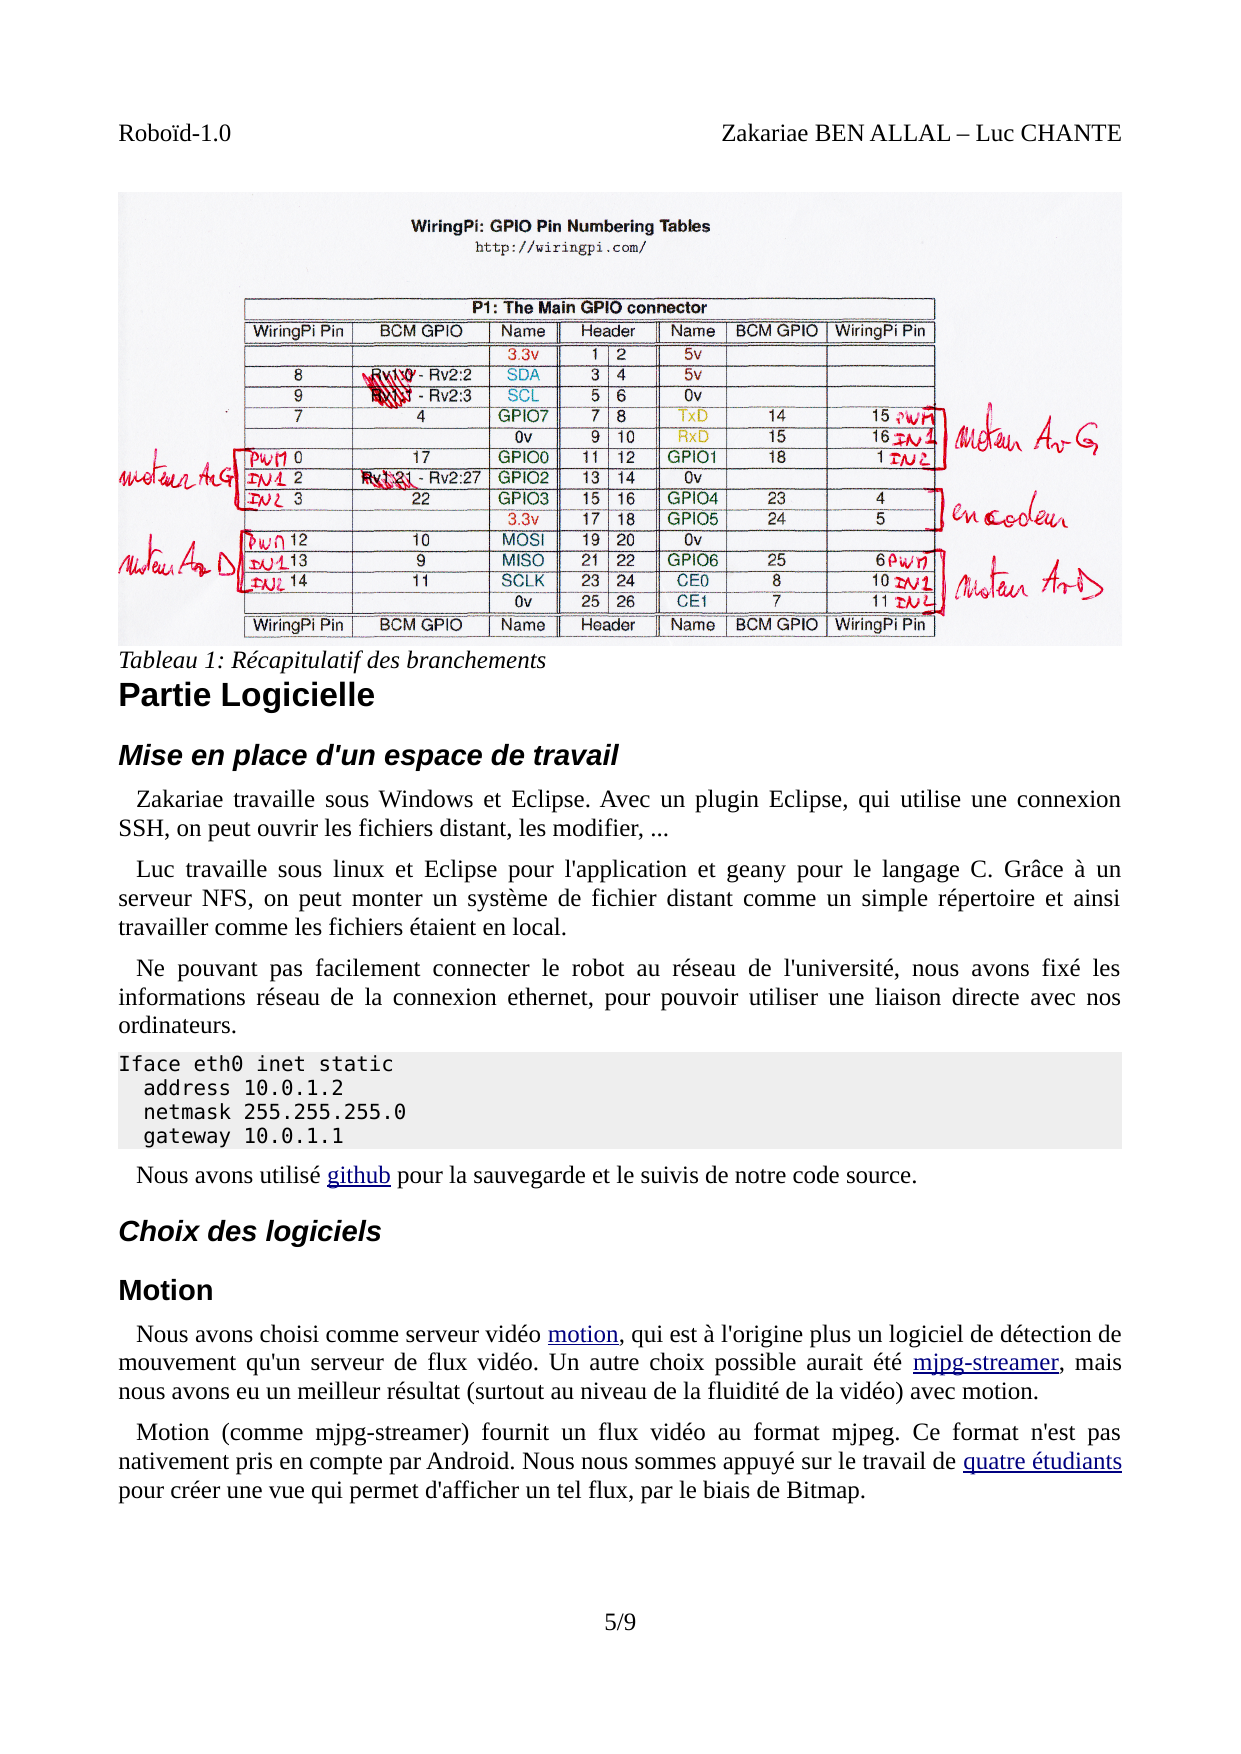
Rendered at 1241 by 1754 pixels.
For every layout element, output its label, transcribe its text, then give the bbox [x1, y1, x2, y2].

text Nous avons utilisé github pour la sauvegarde et le suivis de notre code source. [118, 1160, 1122, 1189]
subtitle [118, 176, 1122, 192]
text Nous avons choisi comme serveur vidéo motion, qui est à l'origine plus un logiciel de détection de mouvement qu'un serveur de flux vidéo. Un autre choix possible aurait été mjpg-streamer, mais nous avons eu un meilleur résultat (surtout au niveau de la fluidité de la vidéo) avec motion. [118, 1319, 1122, 1405]
subtitle Partie Logicielle [118, 674, 1122, 713]
text Luc travaille sous linux et Eclipse pour l'application et geany pour le langage C. Grâce à un serveur NFS, on peut monter un système de fichier distant comme un simple répertoire et ainsi travailler comme les fichiers étaient en local. [118, 854, 1122, 940]
text Iface eth0 inet static address 10.0.1.2 netmask 255.255.255.0 gateway 10.0.1.1 [118, 1052, 1122, 1149]
picture [118, 192, 1123, 646]
text Zakariae travaille sous Windows et Eclipse. Avec un plugin Eclipse, qui utilise une connexion SSH, on peut ouvrir les fichiers distant, les modifier, ... [118, 784, 1122, 842]
text Ne pouvant pas facilement connecter le robot au réseau de l'université, nous avons fixé les informations réseau de la connexion ethernet, pour pouvoir utiliser une liaison directe avec nos ordinateurs. [118, 953, 1122, 1039]
subtitle Choix des logiciels [118, 1214, 1122, 1248]
subtitle Motion [118, 1273, 1122, 1306]
text Tableau 1: Récapitulatif des branchements [118, 646, 1122, 674]
text Motion (comme mjpg-streamer) fournit un flux vidéo au format mjpeg. Ce format n'est pas nativement pris en compte par Android. Nous nous sommes appuyé sur le travail de quatre étudiants pour créer une vue qui permet d'afficher un tel flux, par le biais de Bitmap. [118, 1417, 1122, 1504]
subtitle Mise en place d'un espace de travail [118, 738, 1122, 772]
